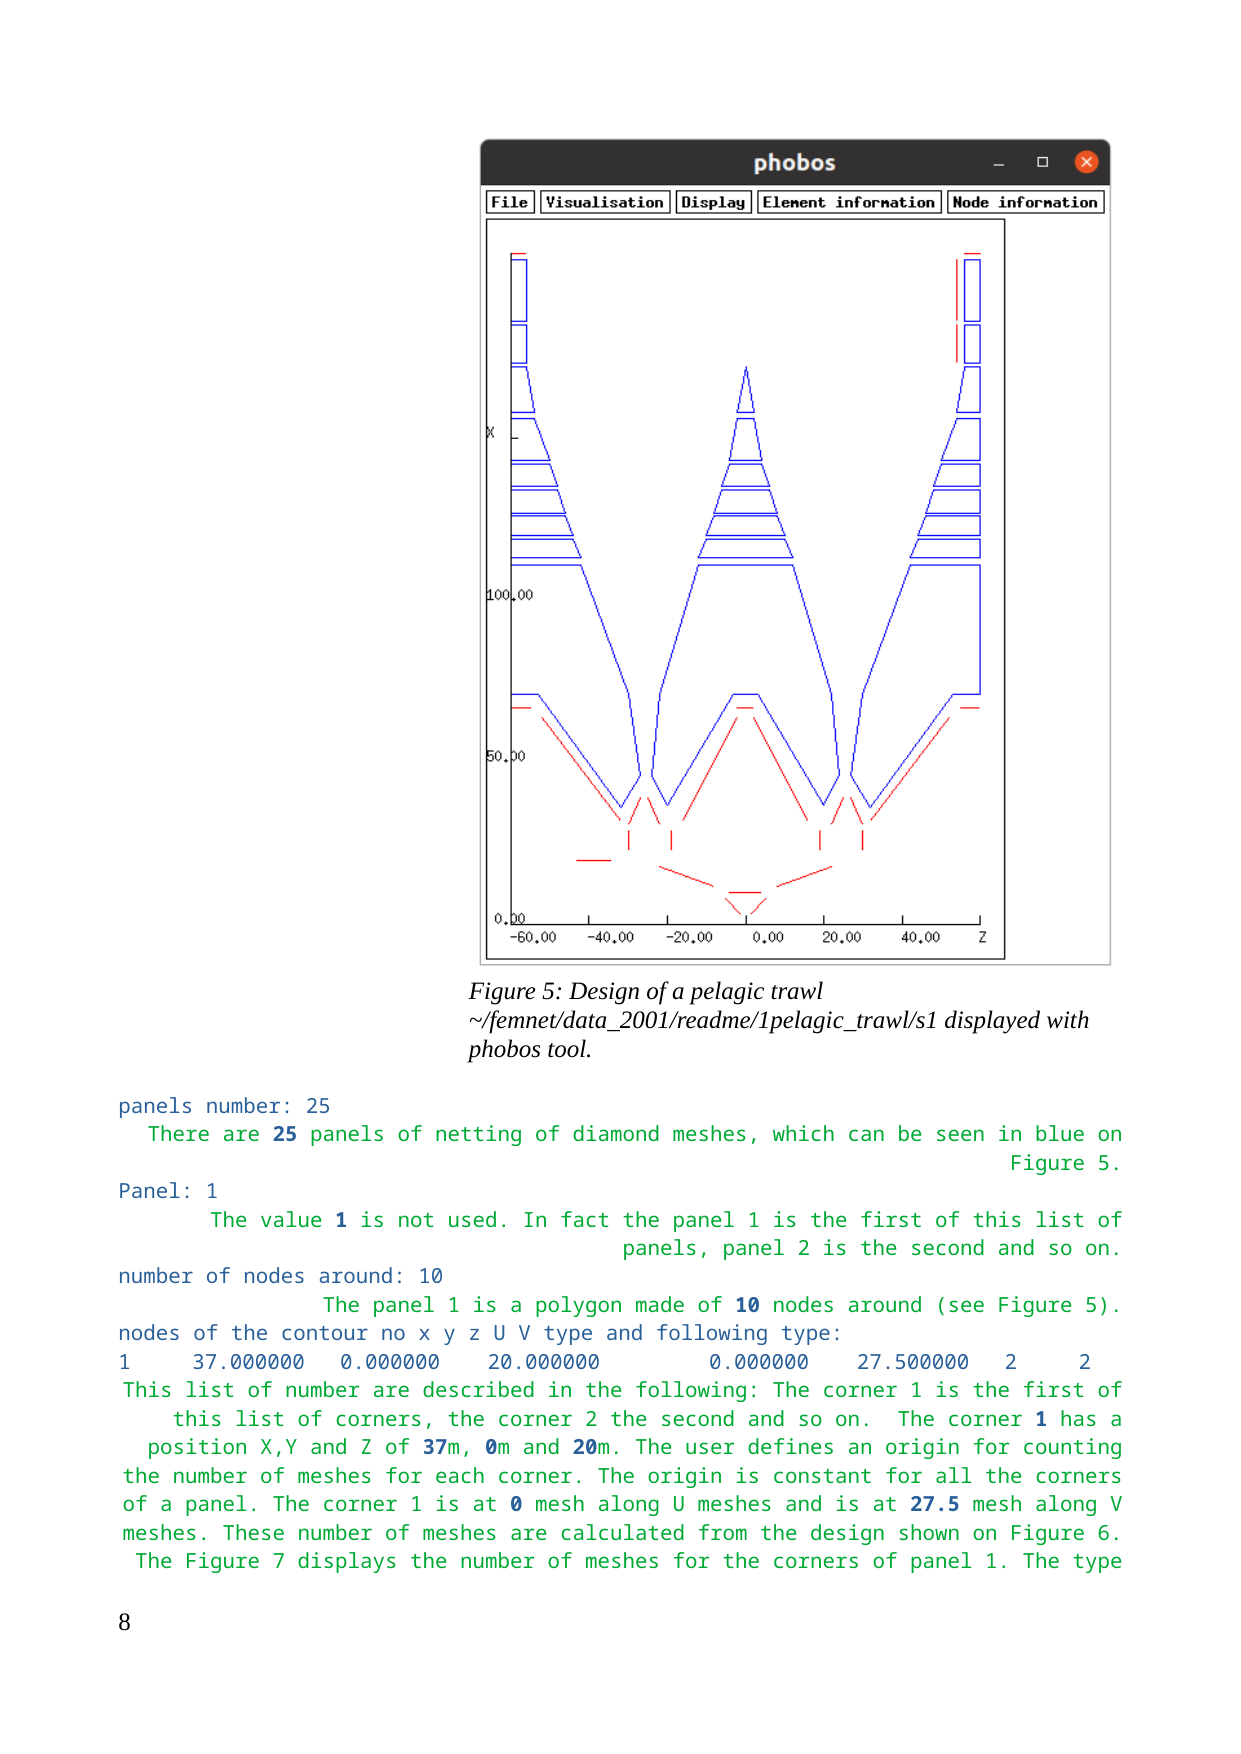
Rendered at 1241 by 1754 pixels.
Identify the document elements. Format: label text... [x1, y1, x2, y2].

text The panel 1 is a polygon made of 10 nodes around (see Figure 5). [118, 1290, 1122, 1318]
text Figure 5: Design of a pelagic trawl ~/femnet/data_2001/readme/1pelagic_trawl/s1 displayed with phobos tool. [469, 977, 1122, 1063]
text panels number: 25 [118, 1091, 1122, 1119]
text number of nodes around: 10 [118, 1262, 1122, 1290]
text Panel: 1 [118, 1176, 1122, 1205]
text nodes of the contour no x y z U V type and following type: [118, 1318, 1122, 1347]
text The value 1 is not used. In fact the panel 1 is the first of this list of panels, panel 2 is the second and so on. [118, 1205, 1122, 1262]
text This list of number are described in the following: The corner 1 is the first of this list of corners, the corner 2 the second and so on. The corner 1 has a position X,Y and Z of 37m, 0m and 20m. The user defines an origin for counting the number of meshes for each corner. The origin is constant for all the corners of a panel. The corner 1 is at 0 mesh along U meshes and is at 27.5 mesh along V meshes. These number of meshes are calculated from the design shown on Figure 6. The Figure 7 displays the number of meshes for the corners of panel 1. The type [118, 1375, 1122, 1574]
picture [468, 130, 1123, 977]
text 1 37.000000 0.000000 20.000000 0.000000 27.500000 2 2 [118, 1347, 1122, 1375]
text There are 25 panels of netting of diamond meshes, which can be seen in blue on Figure 5. [118, 1119, 1122, 1176]
